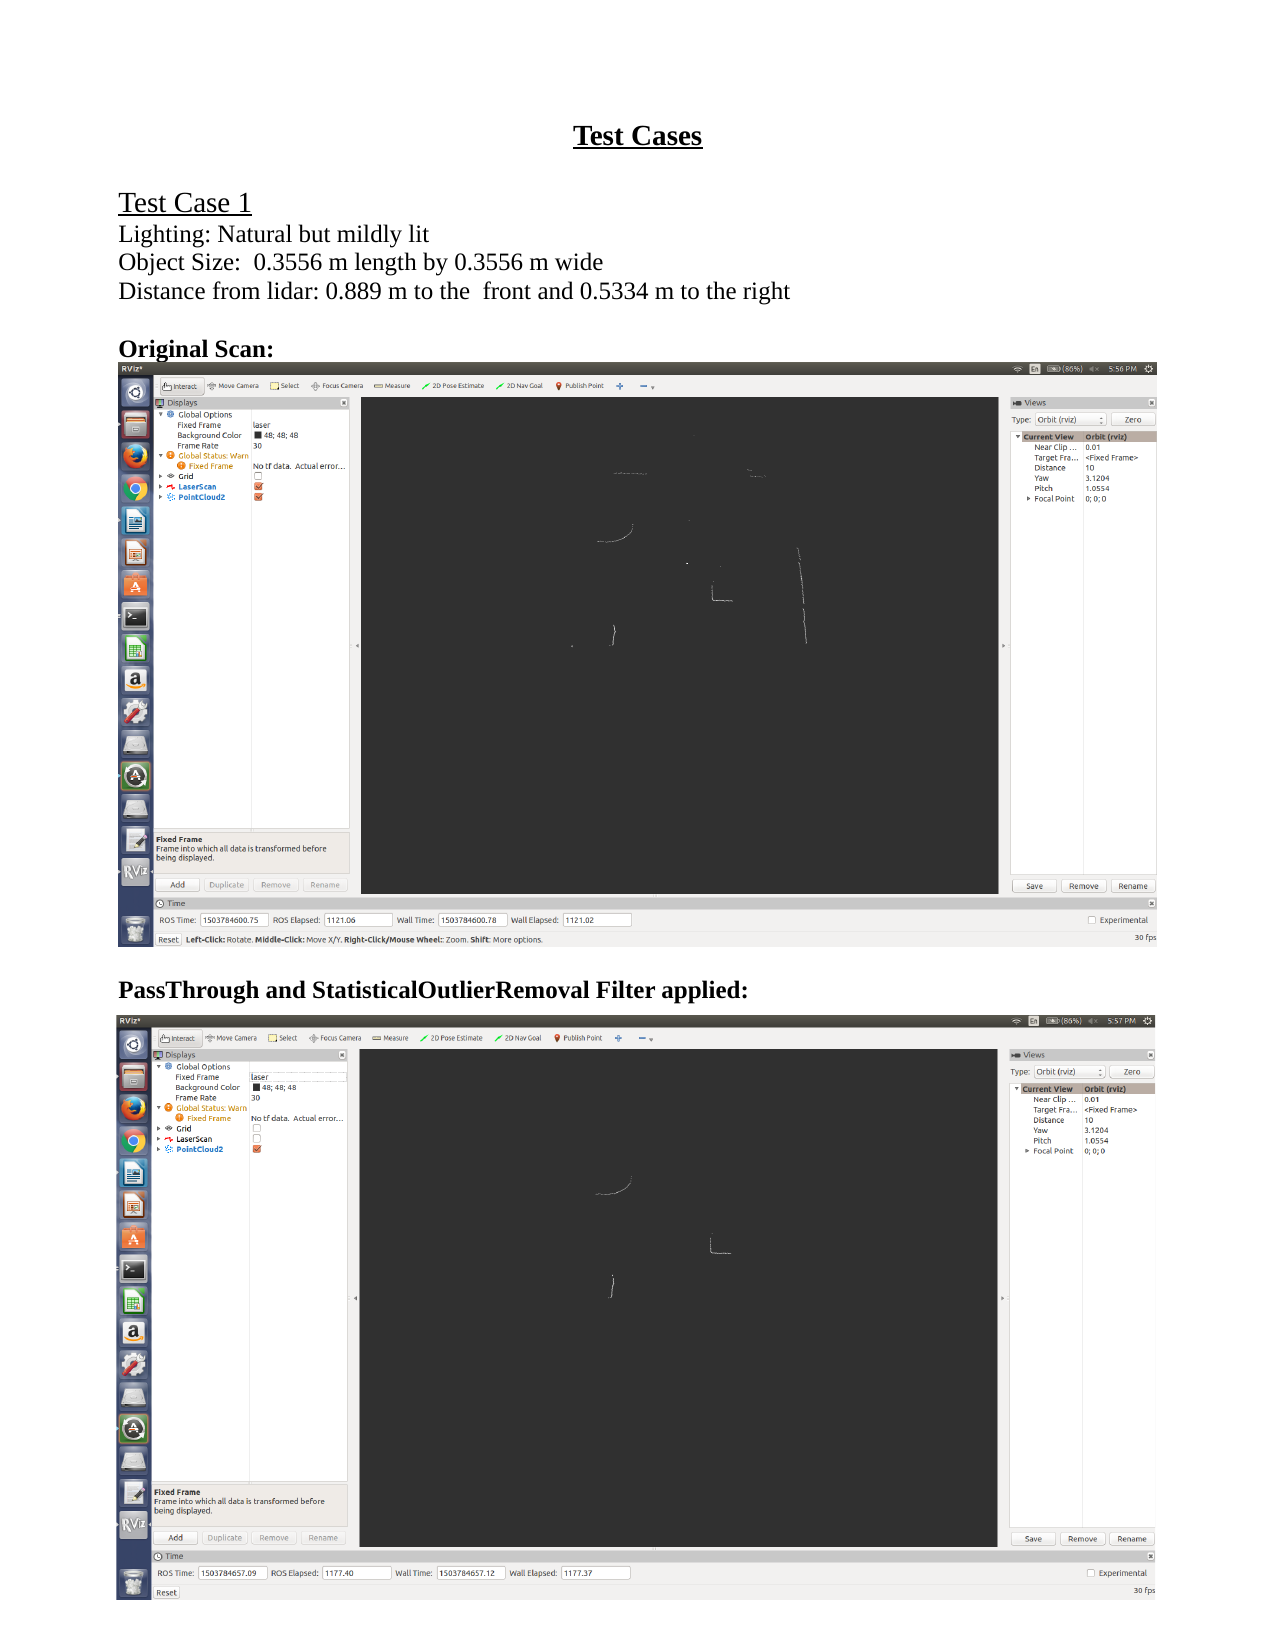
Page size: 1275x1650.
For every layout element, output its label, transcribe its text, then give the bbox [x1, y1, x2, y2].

text PassThrough and StatisticalOutlierRemoval Filter applied: [118, 976, 1157, 1004]
text Distance from lidar: 0.889 m to the front and 0.5334 m to the right [118, 276, 1157, 305]
text Test Cases [118, 118, 1157, 152]
text Test Case 1 [118, 185, 1157, 219]
text Original Scan: [118, 334, 1157, 362]
picture [116, 1015, 1156, 1600]
text Object Size: 0.3556 m length by 0.3556 m wide [118, 247, 1157, 276]
text Lighting: Natural but mildly lit [118, 219, 1157, 247]
picture [118, 362, 1157, 947]
